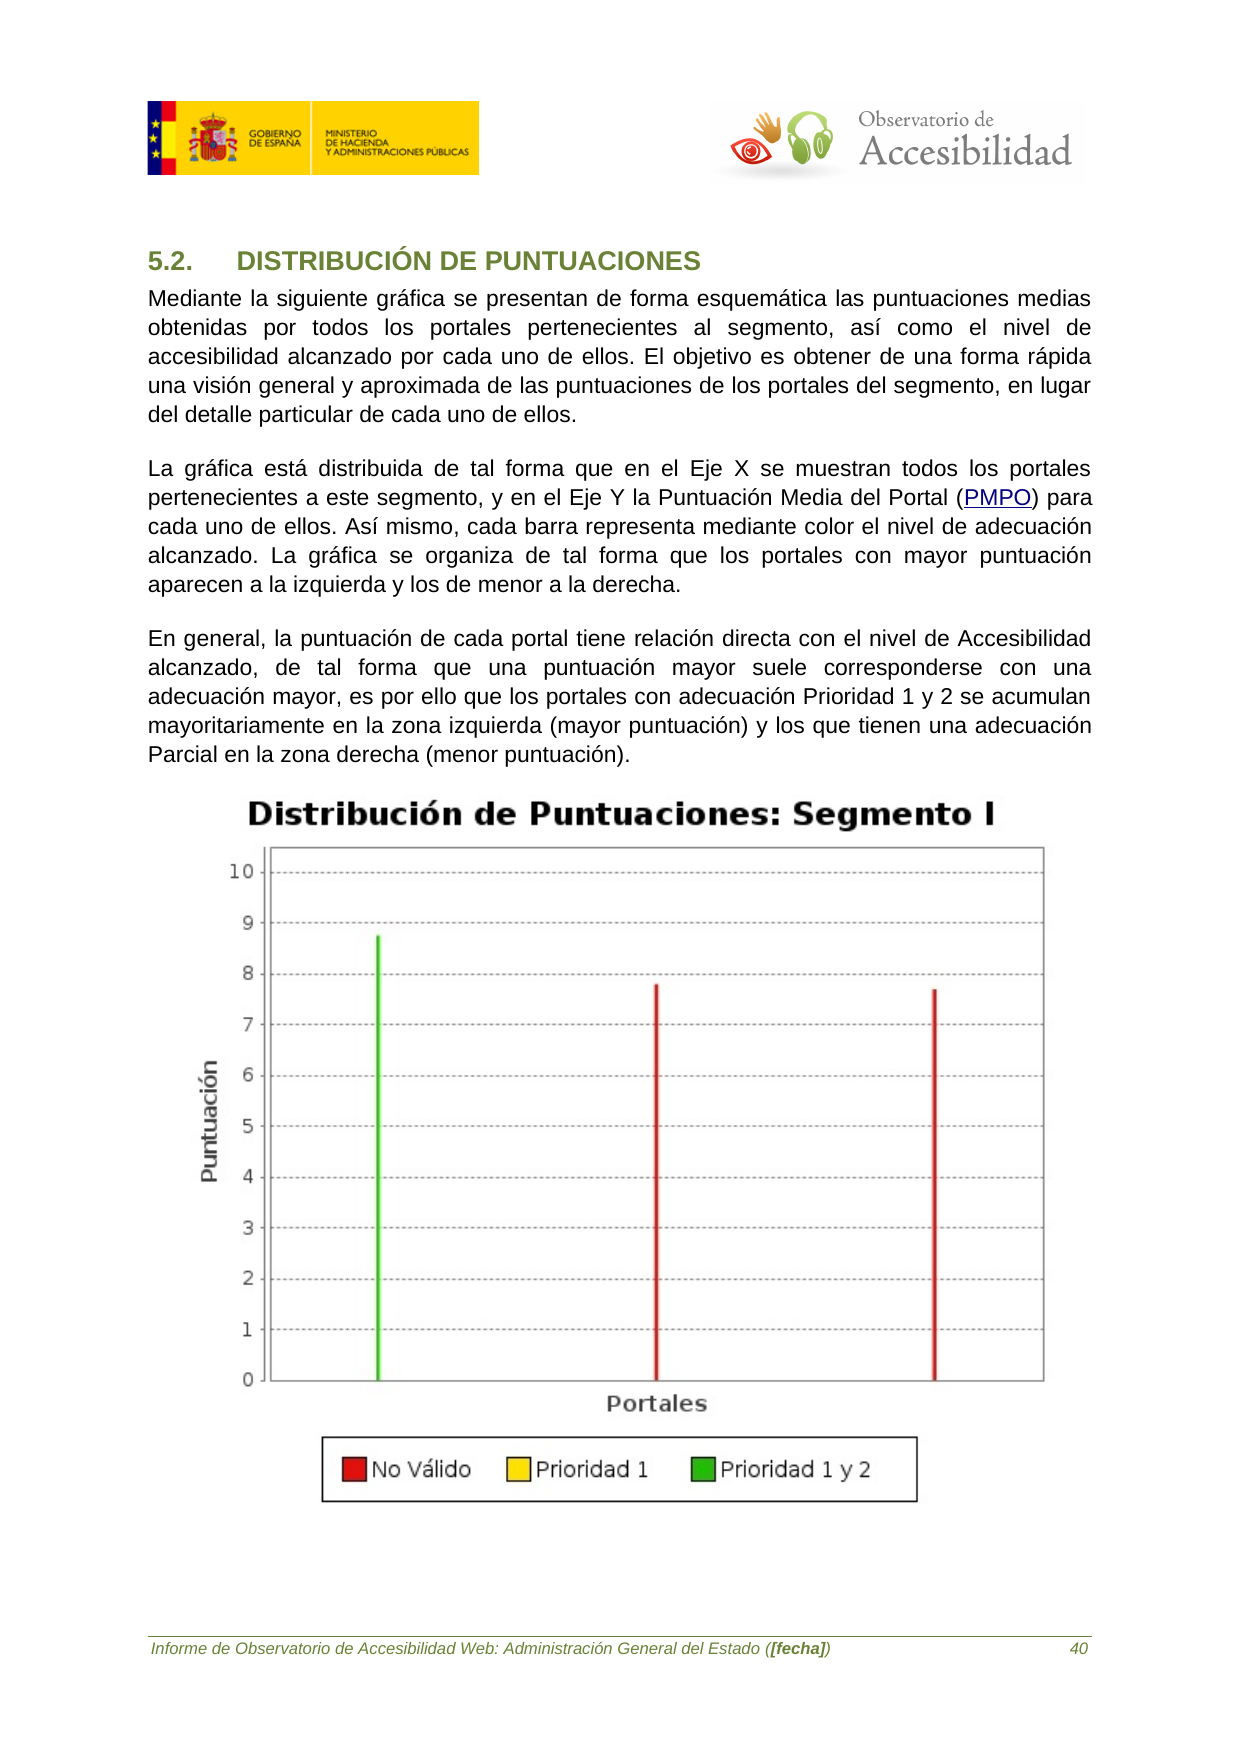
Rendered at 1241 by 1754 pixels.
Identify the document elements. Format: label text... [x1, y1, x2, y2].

picture [147, 101, 479, 175]
text Mediante la siguiente gráfica se presentan de forma esquemática las puntuaciones medias obtenidas por todos los portales pertenecientes al segmento, así como el nivel de accesibilidad alcanzado por cada uno de ellos. El objetivo es obtener de una forma rápida una visión general y aproximada de las puntuaciones de los portales del segmento, en lugar del detalle particular de cada uno de ellos. [148, 285, 1092, 427]
text La gráfica está distribuida de tal forma que en el Eje X se muestran todos los portales pertenecientes a este segmento, y en el Eje Y la Puntuación Media del Portal (PMPO) para cada uno de ellos. Así mismo, cada barra representa mediante color el nivel de adecuación alcanzado. La gráfica se organiza de tal forma que los portales con mayor puntuación aparecen a la izquierda y los de menor a la derecha. [148, 455, 1092, 597]
picture [178, 794, 1062, 1504]
text En general, la puntuación de cada portal tiene relación directa con el nivel de Accesibilidad alcanzado, de tal forma que una puntuación mayor suele corresponderse con una adecuación mayor, es por ello que los portales con adecuación Prioridad 1 y 2 se acumulan mayoritariamente en la zona izquierda (mayor puntuación) y los que tienen una adecuación Parcial en la zona derecha (menor puntuación). [148, 625, 1092, 767]
picture [710, 102, 1086, 185]
subtitle Distribución de puntuaciones [148, 245, 1092, 276]
